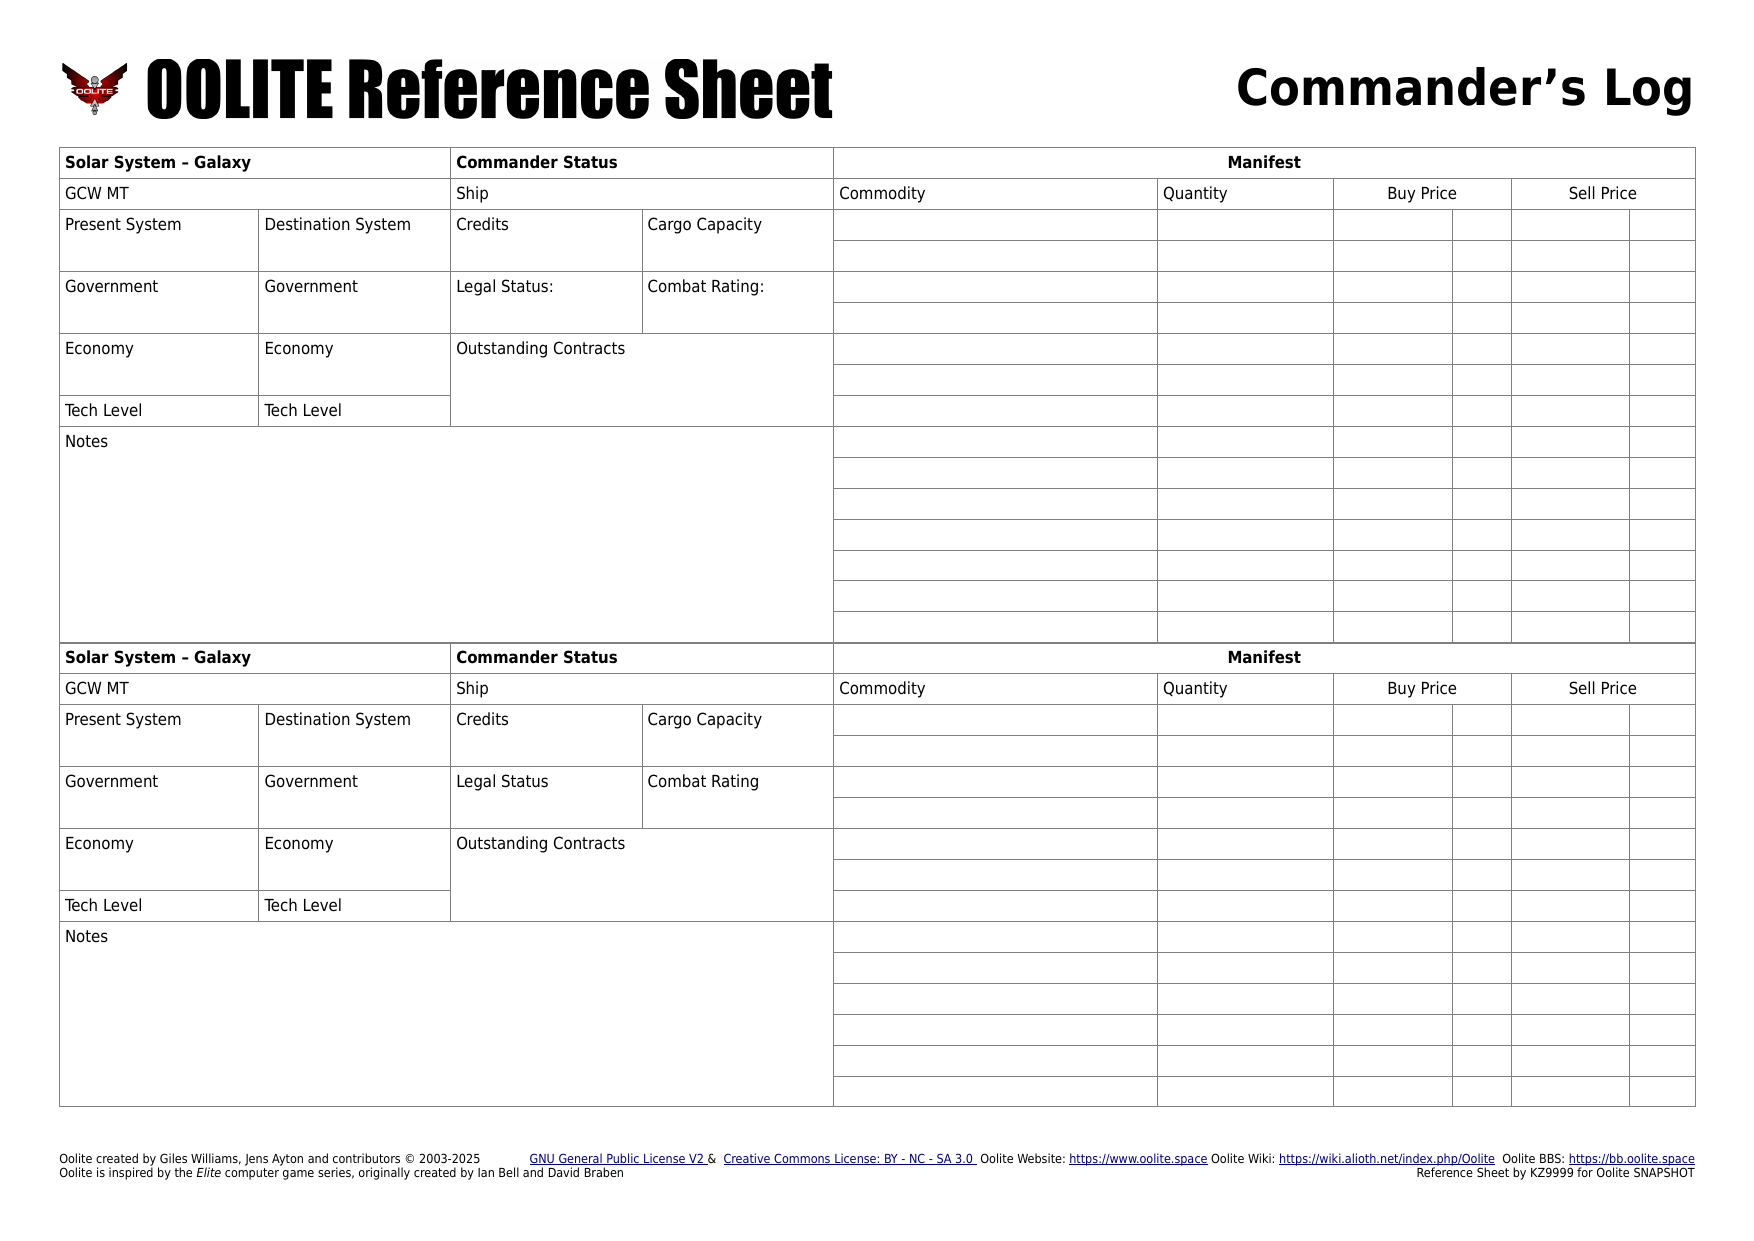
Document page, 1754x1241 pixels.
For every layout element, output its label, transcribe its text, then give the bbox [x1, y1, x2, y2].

table_cell Government [60, 767, 258, 828]
table_cell [1158, 1015, 1333, 1044]
table_cell Economy [259, 829, 450, 890]
table_cell [1453, 334, 1511, 364]
table_cell Tech Level [259, 396, 450, 426]
table_cell [834, 829, 1157, 859]
table_cell [1158, 365, 1333, 395]
table_cell [834, 922, 1157, 952]
table_cell Ship [451, 674, 833, 704]
table_cell [1158, 581, 1333, 611]
table_cell [1512, 551, 1629, 580]
table_cell Notes [60, 922, 833, 1106]
table_cell [1158, 1077, 1333, 1106]
table_cell [1453, 396, 1511, 426]
table_cell [1158, 210, 1333, 240]
table_cell [1158, 922, 1333, 952]
table_cell [834, 1015, 1157, 1044]
table_cell Government [259, 272, 450, 333]
table_cell [1630, 612, 1695, 642]
table_cell [1453, 427, 1511, 457]
table_cell [1334, 984, 1452, 1014]
table_cell [1512, 1077, 1629, 1106]
table_cell [834, 798, 1157, 828]
table_cell [1334, 922, 1452, 952]
table_cell [1453, 489, 1511, 518]
table_cell [834, 705, 1157, 735]
table_cell [1630, 210, 1695, 240]
table_cell Government [60, 272, 258, 333]
table_cell [1158, 860, 1333, 890]
table_cell [1158, 427, 1333, 457]
table_cell [1630, 241, 1695, 271]
table_cell [1334, 1077, 1452, 1106]
table_cell Outstanding Contracts [451, 334, 833, 426]
table_cell [834, 581, 1157, 611]
table_cell [1453, 612, 1511, 642]
table_cell [1334, 458, 1452, 488]
table_header Manifest [834, 148, 1695, 178]
table_cell Buy Price [1334, 674, 1511, 704]
table_cell [1453, 365, 1511, 395]
picture [61, 56, 128, 122]
table_cell [834, 984, 1157, 1014]
table_cell [1453, 272, 1511, 302]
table_cell [1334, 1015, 1452, 1044]
table_cell [1334, 612, 1452, 642]
table_cell [1630, 984, 1695, 1014]
table_cell Quantity [1158, 179, 1333, 209]
table_cell Government [259, 767, 450, 828]
table_cell [1158, 272, 1333, 302]
table_cell [1512, 767, 1629, 797]
table_cell [1453, 210, 1511, 240]
table_cell [1334, 551, 1452, 580]
table_cell [1630, 272, 1695, 302]
table_cell [1158, 334, 1333, 364]
table_cell [1630, 1015, 1695, 1044]
table_cell [1334, 427, 1452, 457]
table_cell [834, 860, 1157, 890]
table_cell [1630, 798, 1695, 828]
table_cell Buy Price [1334, 179, 1511, 209]
table_cell [1630, 922, 1695, 952]
table_cell [1630, 334, 1695, 364]
table_cell [1453, 860, 1511, 890]
table_cell Outstanding Contracts [451, 829, 833, 921]
table_cell [1630, 520, 1695, 549]
table_cell [1334, 736, 1452, 766]
table_cell [1158, 612, 1333, 642]
table_cell [1158, 705, 1333, 735]
table_cell [1334, 272, 1452, 302]
table_cell [834, 953, 1157, 983]
table_cell [1158, 489, 1333, 518]
table_cell [1334, 396, 1452, 426]
table_cell [834, 427, 1157, 457]
table_cell [1630, 953, 1695, 983]
table_cell [1630, 767, 1695, 797]
table_cell [1453, 953, 1511, 983]
table_cell [1453, 984, 1511, 1014]
table_cell [834, 736, 1157, 766]
table_cell [1512, 365, 1629, 395]
table_cell Commodity [834, 179, 1157, 209]
table_cell [834, 396, 1157, 426]
table_cell [834, 210, 1157, 240]
table_header Solar System – Galaxy [60, 148, 450, 178]
table_cell [1512, 705, 1629, 735]
table_cell [1630, 829, 1695, 859]
table_cell [1630, 1077, 1695, 1106]
table_cell [1630, 891, 1695, 921]
table_cell [834, 891, 1157, 921]
table_cell [1512, 241, 1629, 271]
table_cell [834, 334, 1157, 364]
table_cell [1512, 612, 1629, 642]
table_cell Destination System [259, 210, 450, 271]
table_cell Destination System [259, 705, 450, 766]
picture [147, 59, 833, 119]
table_cell [834, 1077, 1157, 1106]
table_cell [1158, 798, 1333, 828]
table_cell [1512, 984, 1629, 1014]
table_cell [1453, 891, 1511, 921]
table_cell [834, 458, 1157, 488]
table_cell [1630, 736, 1695, 766]
table_cell Legal Status [451, 767, 642, 828]
table_cell [1334, 1046, 1452, 1076]
table_cell [1158, 551, 1333, 580]
table_cell [1630, 860, 1695, 890]
table_cell [1630, 396, 1695, 426]
table_cell [1334, 210, 1452, 240]
table_cell [1334, 767, 1452, 797]
table_cell [1453, 581, 1511, 611]
table_cell [1158, 396, 1333, 426]
table_cell [834, 1046, 1157, 1076]
table_header Commander Status [451, 148, 833, 178]
table_cell [1158, 458, 1333, 488]
table_cell Legal Status: [451, 272, 642, 333]
table_cell [1630, 427, 1695, 457]
table_cell [1453, 1046, 1511, 1076]
table_cell [1453, 829, 1511, 859]
table_cell [1453, 767, 1511, 797]
table_cell Ship [451, 179, 833, 209]
table_cell [834, 241, 1157, 271]
table_cell [1453, 1015, 1511, 1044]
table_cell Combat Rating [643, 767, 833, 828]
table_cell Quantity [1158, 674, 1333, 704]
table_cell [1512, 427, 1629, 457]
table_cell [1158, 520, 1333, 549]
table_cell [1158, 1046, 1333, 1076]
table_cell Commodity [834, 674, 1157, 704]
table_cell [1334, 489, 1452, 518]
table_cell [1334, 860, 1452, 890]
table_cell Present System [60, 705, 258, 766]
table_cell [1512, 334, 1629, 364]
table_cell [1512, 458, 1629, 488]
table_cell [834, 303, 1157, 333]
table_cell [1630, 551, 1695, 580]
table_cell [1453, 458, 1511, 488]
table_cell [1630, 1046, 1695, 1076]
table_cell [1334, 365, 1452, 395]
table_cell Combat Rating: [643, 272, 833, 333]
table_cell [1334, 334, 1452, 364]
table_cell Economy [60, 334, 258, 395]
table_cell [1453, 303, 1511, 333]
table_cell GCW MT [60, 674, 450, 704]
table_cell Credits [451, 705, 642, 766]
table_cell [1512, 581, 1629, 611]
table_cell [1334, 303, 1452, 333]
table_cell Economy [60, 829, 258, 890]
table_cell [1630, 489, 1695, 518]
table_cell [1158, 984, 1333, 1014]
table_cell [1512, 891, 1629, 921]
table_cell [1630, 365, 1695, 395]
table_cell [1630, 581, 1695, 611]
table_cell Cargo Capacity [643, 210, 833, 271]
table_cell [1158, 953, 1333, 983]
table_cell [1334, 829, 1452, 859]
table_cell Tech Level [60, 891, 258, 921]
table_cell [1158, 891, 1333, 921]
table_cell Cargo Capacity [643, 705, 833, 766]
table_cell [1512, 798, 1629, 828]
table_cell [1453, 520, 1511, 549]
table_cell [1453, 1077, 1511, 1106]
table_cell [1512, 829, 1629, 859]
table_cell [1512, 953, 1629, 983]
table_header Solar System – Galaxy [60, 644, 450, 673]
table_cell [1512, 860, 1629, 890]
table_cell [1453, 551, 1511, 580]
table_cell [834, 551, 1157, 580]
table_cell Notes [60, 427, 833, 642]
table_cell [1512, 1015, 1629, 1044]
table_cell [1630, 303, 1695, 333]
table_cell [1158, 241, 1333, 271]
table_cell [1158, 829, 1333, 859]
table_cell Economy [259, 334, 450, 395]
table_cell [1453, 736, 1511, 766]
table_cell [1453, 922, 1511, 952]
table_cell [1512, 396, 1629, 426]
table_cell Sell Price [1512, 179, 1695, 209]
table_cell [1630, 458, 1695, 488]
table_cell [1334, 953, 1452, 983]
table_cell [1512, 520, 1629, 549]
table_cell [834, 612, 1157, 642]
table_cell Credits [451, 210, 642, 271]
table_cell [1334, 705, 1452, 735]
table_cell [834, 767, 1157, 797]
table_cell [1453, 798, 1511, 828]
table_cell [1512, 1046, 1629, 1076]
table_cell [1334, 891, 1452, 921]
table_cell [834, 272, 1157, 302]
table_cell Tech Level [259, 891, 450, 921]
table_cell [1512, 736, 1629, 766]
table_header Manifest [834, 644, 1695, 673]
table_cell [1158, 303, 1333, 333]
table_cell Tech Level [60, 396, 258, 426]
table_cell [1512, 303, 1629, 333]
table_cell [1630, 705, 1695, 735]
table_cell [1512, 210, 1629, 240]
table_cell [1158, 736, 1333, 766]
table_cell [1512, 922, 1629, 952]
table_cell [1453, 705, 1511, 735]
table_cell [1334, 798, 1452, 828]
table_cell [1334, 520, 1452, 549]
table_cell [1512, 272, 1629, 302]
table_cell [1453, 241, 1511, 271]
table_cell GCW MT [60, 179, 450, 209]
table_cell [1334, 581, 1452, 611]
table_cell Sell Price [1512, 674, 1695, 704]
table_cell [1158, 767, 1333, 797]
table_header Commander Status [451, 644, 833, 673]
table_cell [834, 489, 1157, 518]
table_cell [1512, 489, 1629, 518]
table_cell Present System [60, 210, 258, 271]
table_cell [834, 520, 1157, 549]
table_cell [1334, 241, 1452, 271]
table_cell [834, 365, 1157, 395]
